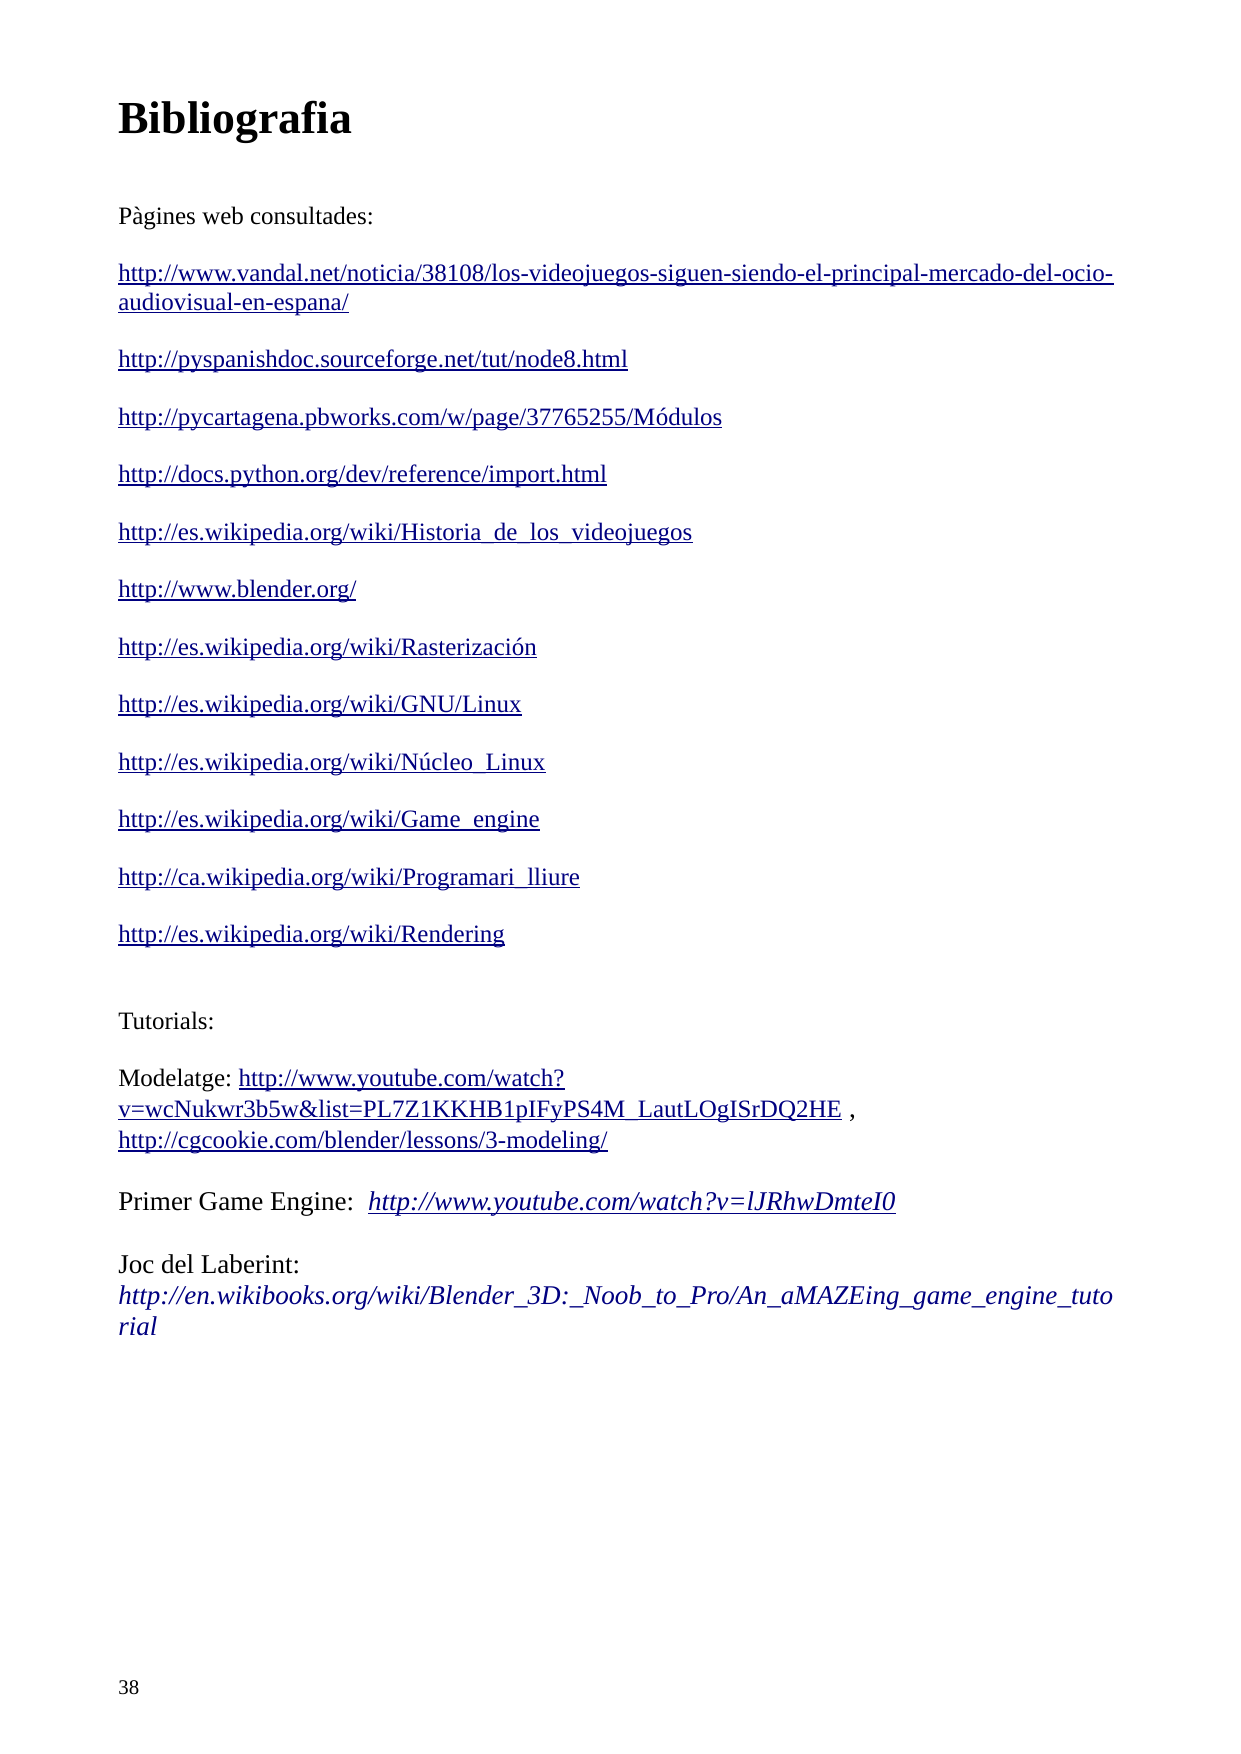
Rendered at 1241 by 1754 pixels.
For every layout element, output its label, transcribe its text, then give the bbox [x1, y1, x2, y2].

text Tutorials: [118, 1006, 1122, 1034]
text http://es.wikipedia.org/wiki/Rasterización [118, 632, 1122, 661]
text Bibliografia [118, 91, 1122, 143]
text http://docs.python.org/dev/reference/import.html [118, 459, 1122, 488]
text http://es.wikipedia.org/wiki/Game_engine [118, 804, 1122, 833]
text Modelatge: http://www.youtube.com/watch?v=wcNukwr3b5w&list=PL7Z1KKHB1pIFyPS4M_LautLOgISrDQ2HE , http://cgcookie.com/blender/lessons/3-modeling/ [118, 1063, 1122, 1154]
text http://es.wikipedia.org/wiki/GNU/Linux [118, 689, 1122, 718]
text Joc del Laberint: http://en.wikibooks.org/wiki/Blender_3D:_Noob_to_Pro/An_aMAZEing_game_engine_tutorial [118, 1248, 1122, 1341]
text http://es.wikipedia.org/wiki/Historia_de_los_videojuegos [118, 517, 1122, 546]
text http://www.blender.org/ [118, 574, 1122, 603]
text http://pycartagena.pbworks.com/w/page/37765255/Módulos [118, 402, 1122, 431]
text http://www.vandal.net/noticia/38108/los-videojuegos-siguen-siendo-el-principal-mercado-del-ocio-audiovisual-en-espana/ [118, 258, 1122, 316]
text http://es.wikipedia.org/wiki/Rendering [118, 919, 1122, 948]
text Pàgines web consultades: [118, 201, 1122, 229]
text http://es.wikipedia.org/wiki/Núcleo_Linux [118, 747, 1122, 776]
text Primer Game Engine: http://www.youtube.com/watch?v=lJRhwDmteI0 [118, 1185, 1122, 1217]
text http://ca.wikipedia.org/wiki/Programari_lliure [118, 862, 1122, 891]
text http://pyspanishdoc.sourceforge.net/tut/node8.html [118, 344, 1122, 373]
